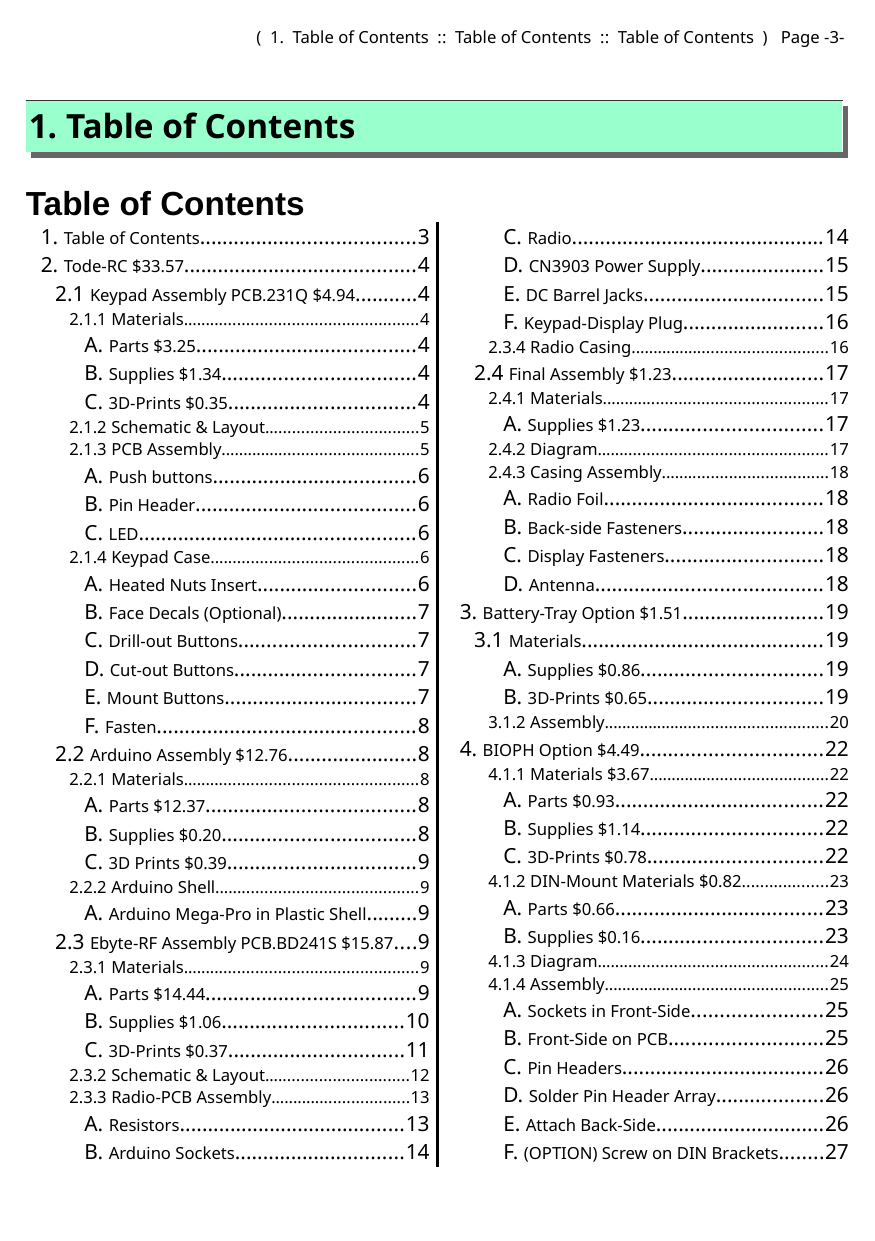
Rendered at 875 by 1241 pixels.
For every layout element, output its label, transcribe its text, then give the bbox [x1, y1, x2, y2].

subtitle Table of Contents [26, 101, 842, 152]
text C. LED 6 [69, 518, 429, 546]
text D. Cut-out Buttons 7 [69, 654, 429, 682]
text F. Fasten 8 [69, 711, 429, 739]
text B. Supplies $1.14 22 [488, 813, 848, 842]
text B. Arduino Sockets 14 [69, 1137, 429, 1166]
text 4. BIOPH Option $4.49 22 [459, 734, 848, 762]
text B. Supplies $1.34 4 [69, 358, 429, 387]
text 2.1.4 Keypad Case 6 [69, 546, 429, 569]
text B. Supplies $0.16 23 [488, 921, 848, 950]
text 2.4.1 Materials 17 [488, 387, 848, 409]
text A. Parts $3.25 4 [69, 330, 429, 358]
text C. Radio 14 [488, 222, 848, 250]
text 4.1.1 Materials $3.67 22 [488, 762, 848, 785]
text 2.1.3 PCB Assembly 5 [69, 438, 429, 461]
text A. Heated Nuts Insert 6 [69, 569, 429, 597]
text 2.4 Final Assembly $1.23 17 [474, 358, 848, 387]
text 2.1 Keypad Assembly PCB.231Q $4.94 4 [55, 279, 429, 307]
text 2.3 Ebyte-RF Assembly PCB.BD241S $15.87 9 [55, 927, 429, 955]
text 3. Battery-Tray Option $1.51 19 [459, 597, 848, 626]
text 2.2.1 Materials 8 [69, 768, 429, 791]
text D. Solder Pin Header Array 26 [488, 1080, 848, 1109]
text 2.4.2 Diagram 17 [488, 438, 848, 461]
text D. CN3903 Power Supply 15 [488, 250, 848, 279]
subtitle Table of Contents [26, 183, 848, 222]
text B. 3D-Prints $0.65 19 [488, 682, 848, 711]
text 2.3.1 Materials 9 [69, 955, 429, 978]
text A. Parts $0.93 22 [488, 785, 848, 813]
text A. Resistors 13 [69, 1109, 429, 1137]
text A. Parts $12.37 8 [69, 791, 429, 819]
text A. Arduino Mega-Pro in Plastic Shell 9 [69, 898, 429, 927]
text C. Drill-out Buttons 7 [69, 626, 429, 654]
text 4.1.4 Assembly 25 [488, 972, 848, 995]
text C. 3D-Prints $0.35 4 [69, 387, 429, 415]
text B. Front-Side on PCB 25 [488, 1023, 848, 1052]
text 2. Tode-RC $33.57 4 [41, 250, 429, 279]
text 4.1.3 Diagram 24 [488, 950, 848, 972]
text 2.3.2 Schematic & Layout 12 [69, 1063, 429, 1086]
text D. Antenna 18 [488, 569, 848, 597]
text B. Back-side Fasteners 18 [488, 512, 848, 540]
text 2.1.2 Schematic & Layout 5 [69, 415, 429, 438]
text A. Parts $0.66 23 [488, 893, 848, 921]
text B. Pin Header 6 [69, 489, 429, 518]
text E. Mount Buttons 7 [69, 682, 429, 711]
text 2.3.3 Radio-PCB Assembly 13 [69, 1086, 429, 1109]
text C. 3D Prints $0.39 9 [69, 847, 429, 876]
text 2.2.2 Arduino Shell 9 [69, 876, 429, 898]
text 4.1.2 DIN-Mount Materials $0.82 23 [488, 870, 848, 893]
text A. Supplies $0.86 19 [488, 654, 848, 682]
text 2.3.4 Radio Casing 16 [488, 336, 848, 358]
text B. Supplies $0.20 8 [69, 819, 429, 847]
text F. (OPTION) Screw on DIN Brackets 27 [488, 1137, 848, 1166]
text A. Supplies $1.23 17 [488, 409, 848, 438]
text A. Sockets in Front-Side 25 [488, 995, 848, 1023]
text F. Keypad-Display Plug 16 [488, 307, 848, 336]
text 3.1 Materials 19 [474, 626, 848, 654]
text 2.1.1 Materials 4 [69, 307, 429, 330]
text A. Parts $14.44 9 [69, 978, 429, 1007]
text 3.1.2 Assembly 20 [488, 711, 848, 734]
text C. 3D-Prints $0.78 22 [488, 842, 848, 870]
text 2.2 Arduino Assembly $12.76 8 [55, 739, 429, 768]
text C. 3D-Prints $0.37 11 [69, 1035, 429, 1063]
text A. Push buttons 6 [69, 461, 429, 489]
text E. Attach Back-Side 26 [488, 1109, 848, 1137]
text 2.4.3 Casing Assembly 18 [488, 461, 848, 483]
text 1. Table of Contents 3 [41, 222, 429, 250]
text C. Display Fasteners 18 [488, 540, 848, 569]
text C. Pin Headers 26 [488, 1052, 848, 1080]
text E. DC Barrel Jacks 15 [488, 279, 848, 307]
text B. Face Decals (Optional) 7 [69, 597, 429, 626]
text A. Radio Foil 18 [488, 483, 848, 512]
text B. Supplies $1.06 10 [69, 1007, 429, 1035]
